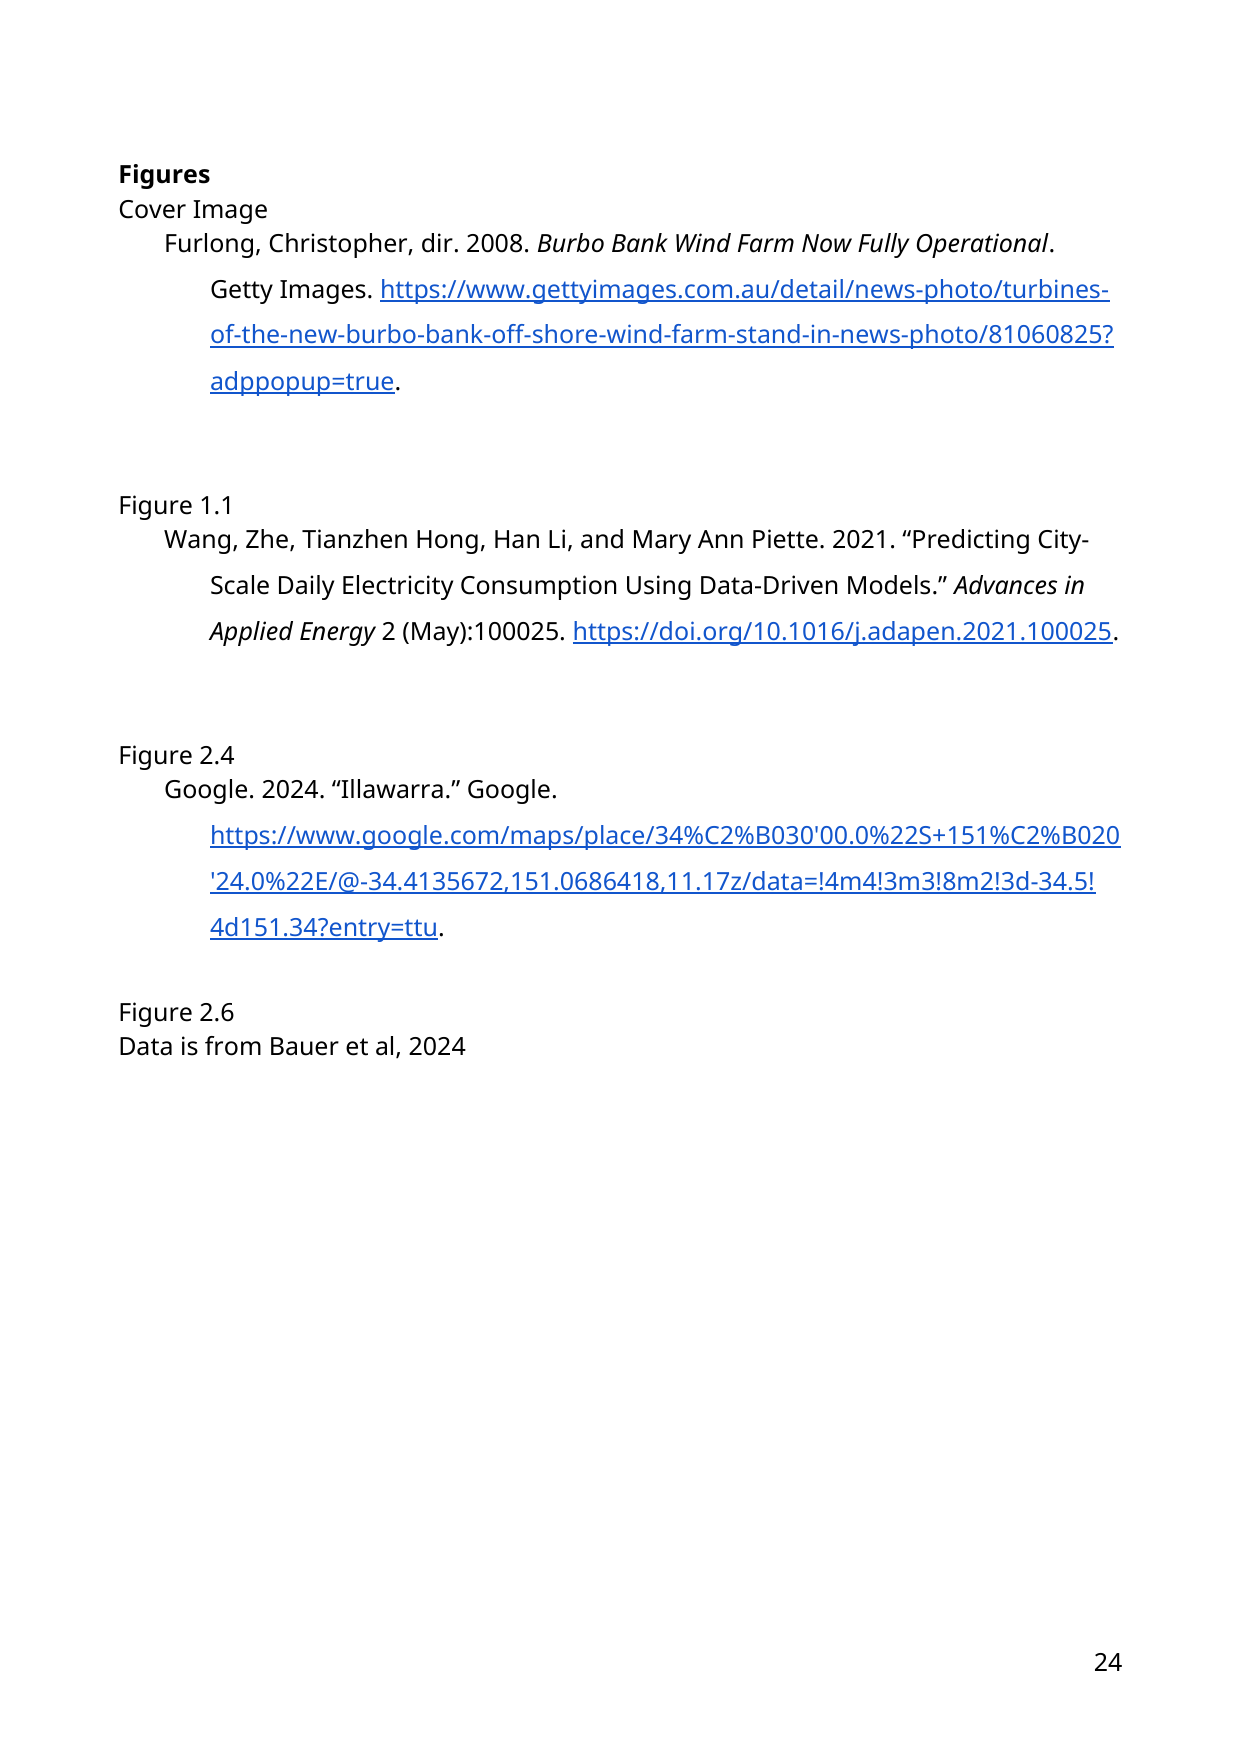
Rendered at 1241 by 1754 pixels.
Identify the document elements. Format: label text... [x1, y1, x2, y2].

text Wang, Zhe, Tianzhen Hong, Han Li, and Mary Ann Piette. 2021. “Predicting City-Scale Daily Electricity Consumption Using Data-Driven Models.” Advances in Applied Energy 2 (May):100025. https://doi.org/10.1016/j.adapen.2021.100025. [164, 521, 1122, 647]
subtitle Cover Image [118, 191, 1122, 225]
text Google. 2024. “Illawarra.” Google. https://www.google.com/maps/place/34%C2%B030'00.0%22S+151%C2%B020'24.0%22E/@-34.4135672,151.0686418,11.17z/data=!4m4!3m3!8m2!3d-34.5!4d151.34?entry=ttu. [164, 772, 1122, 943]
subtitle Figure 2.6 [118, 994, 1122, 1029]
text Furlong, Christopher, dir. 2008. Burbo Bank Wind Farm Now Fully Operational. Getty Images. https://www.gettyimages.com.au/detail/news-photo/turbines-of-the-new-burbo-bank-off-shore-wind-farm-stand-in-news-photo/81060825?adppopup=true. [164, 225, 1122, 397]
subtitle Figures [118, 157, 1122, 191]
subtitle Figure 1.1 [118, 487, 1122, 521]
subtitle Figure 2.4 [118, 738, 1122, 772]
text Data is from Bauer et al, 2024 [118, 1029, 1122, 1063]
